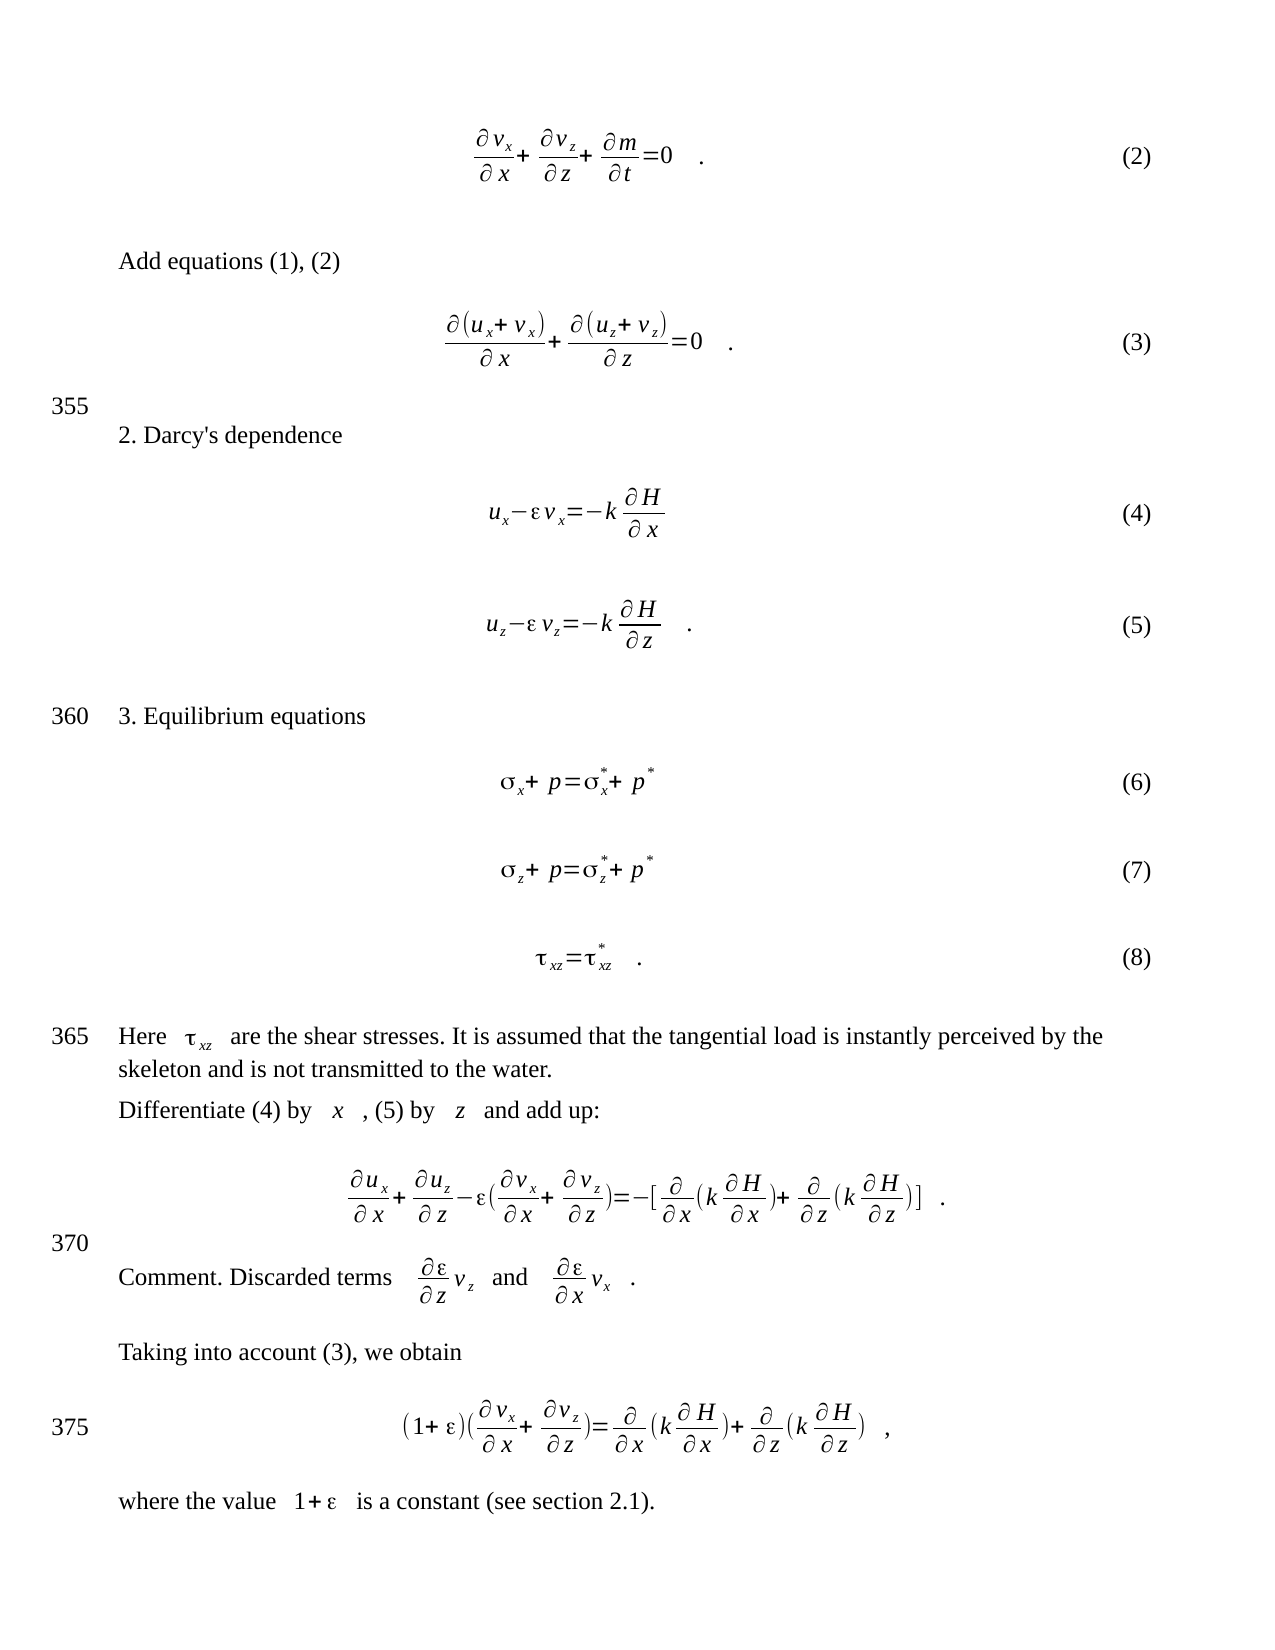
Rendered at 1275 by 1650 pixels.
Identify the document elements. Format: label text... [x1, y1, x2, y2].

text Hereare the shear stresses. It is assumed that the tangential load is instantly perceived by the skeleton and is not transmitted to the water. [118, 1021, 1157, 1082]
table_header [118, 758, 1041, 817]
table_header (3) [1041, 304, 1157, 391]
table_header . [118, 934, 1041, 993]
text 3. Equilibrium equations [118, 701, 1157, 729]
text Differentiate (4) by, (5) byand add up: [118, 1095, 1157, 1124]
table_header [118, 477, 1041, 560]
text where the valueis a constant (see section 2.1). [118, 1486, 1157, 1515]
text Add equations (1), (2) [118, 246, 1157, 275]
table_header . [118, 304, 1041, 391]
table_header (6) [1041, 758, 1157, 817]
text . [118, 1165, 1157, 1228]
table_header (7) [1041, 846, 1157, 905]
table_header (5) [1041, 589, 1157, 672]
table_header . [118, 118, 1041, 205]
text Comment. Discarded terms and . [118, 1257, 1157, 1308]
text 2. Darcy's dependence [118, 420, 1157, 448]
table_header (4) [1041, 477, 1157, 560]
table_header (2) [1041, 118, 1157, 205]
text , [118, 1394, 1157, 1457]
table_header [118, 846, 1041, 905]
text Taking into account (3), we obtain [118, 1337, 1157, 1366]
table_header . [118, 589, 1041, 672]
table_header (8) [1041, 934, 1157, 993]
